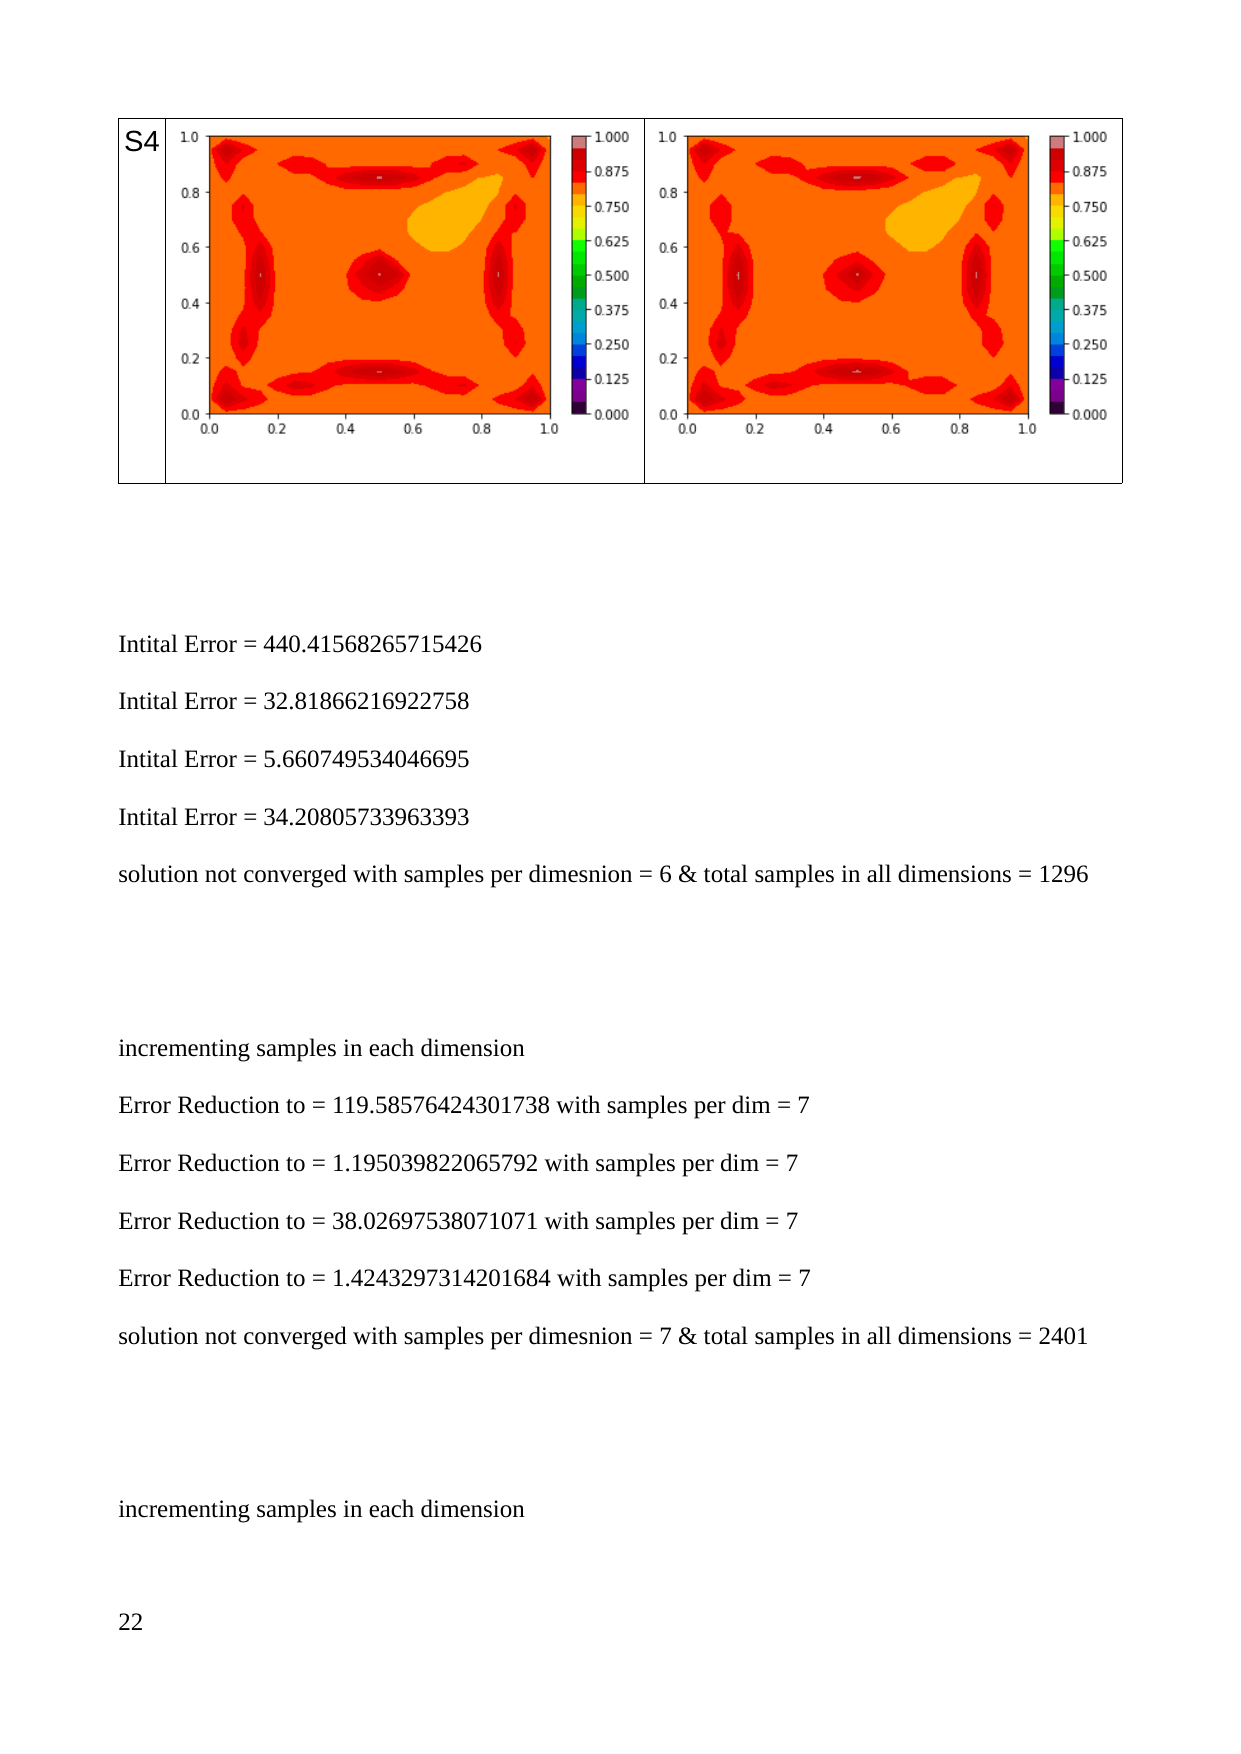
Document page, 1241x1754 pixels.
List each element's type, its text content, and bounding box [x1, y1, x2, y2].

text incrementing samples in each dimension [118, 1033, 1122, 1061]
text solution not converged with samples per dimesnion = 7 & total samples in all dimensions = 2401 [118, 1321, 1122, 1350]
text Error Reduction to = 119.58576424301738 with samples per dim = 7 [118, 1090, 1122, 1119]
text incrementing samples in each dimension [118, 1494, 1122, 1523]
text solution not converged with samples per dimesnion = 6 & total samples in all dimensions = 1296 [118, 859, 1122, 888]
picture [171, 123, 639, 444]
text Intital Error = 32.81866216922758 [118, 686, 1122, 715]
text Intital Error = 5.660749534046695 [118, 744, 1122, 773]
table_cell [645, 119, 1122, 483]
text Error Reduction to = 1.195039822065792 with samples per dim = 7 [118, 1148, 1122, 1177]
text Intital Error = 34.20805733963393 [118, 802, 1122, 831]
table_cell S4 [119, 119, 165, 483]
table_cell [166, 119, 644, 483]
text Intital Error = 440.41568265715426 [118, 629, 1122, 657]
text Error Reduction to = 1.4243297314201684 with samples per dim = 7 [118, 1263, 1122, 1292]
picture [649, 123, 1117, 444]
text Error Reduction to = 38.02697538071071 with samples per dim = 7 [118, 1206, 1122, 1234]
